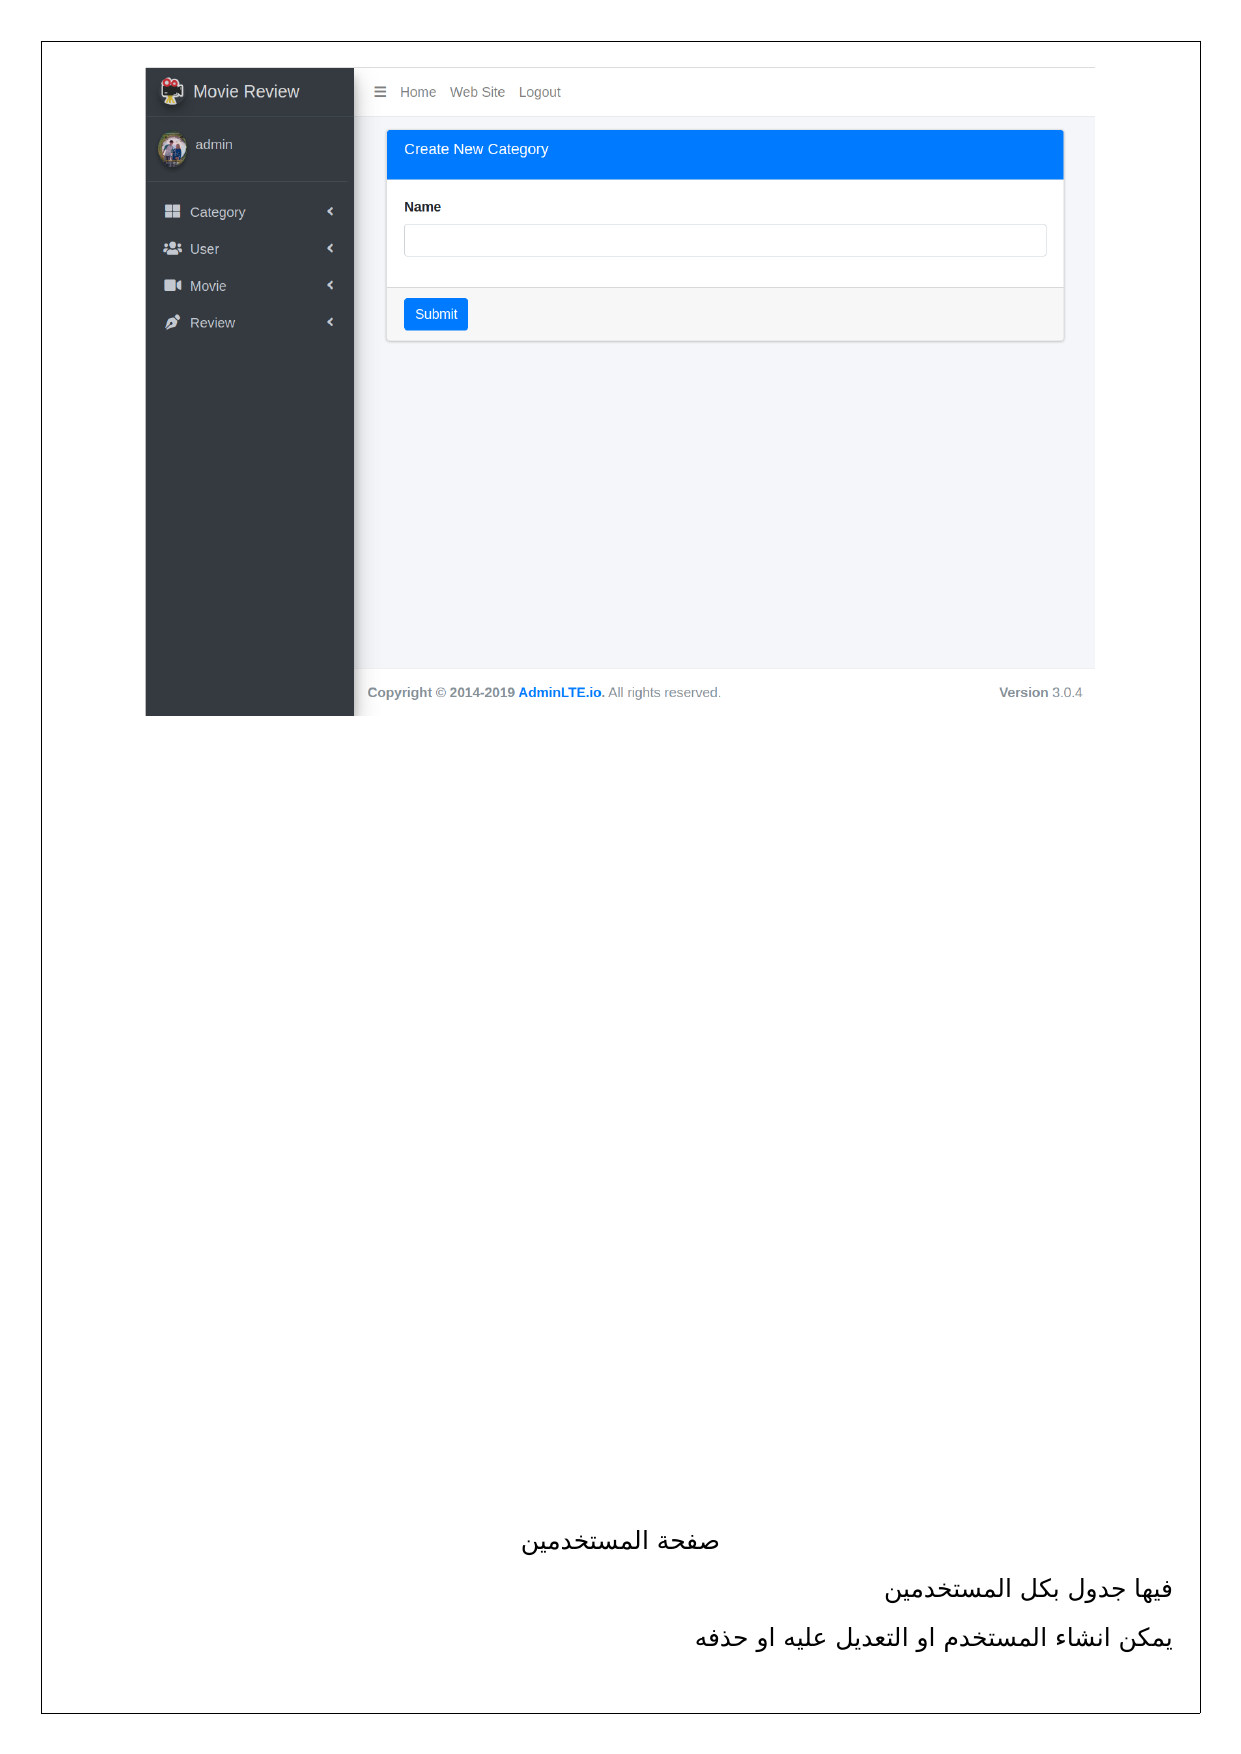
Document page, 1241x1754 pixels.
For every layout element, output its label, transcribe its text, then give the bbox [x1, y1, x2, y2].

picture [145, 67, 1095, 716]
text يمكن انشاء المستخدم او التعديل عليه او حذفه [68, 1623, 1173, 1652]
text صفحة المستخدمين [68, 1526, 1173, 1556]
text فيها جدول بكل المستخدمين [68, 1574, 1173, 1604]
